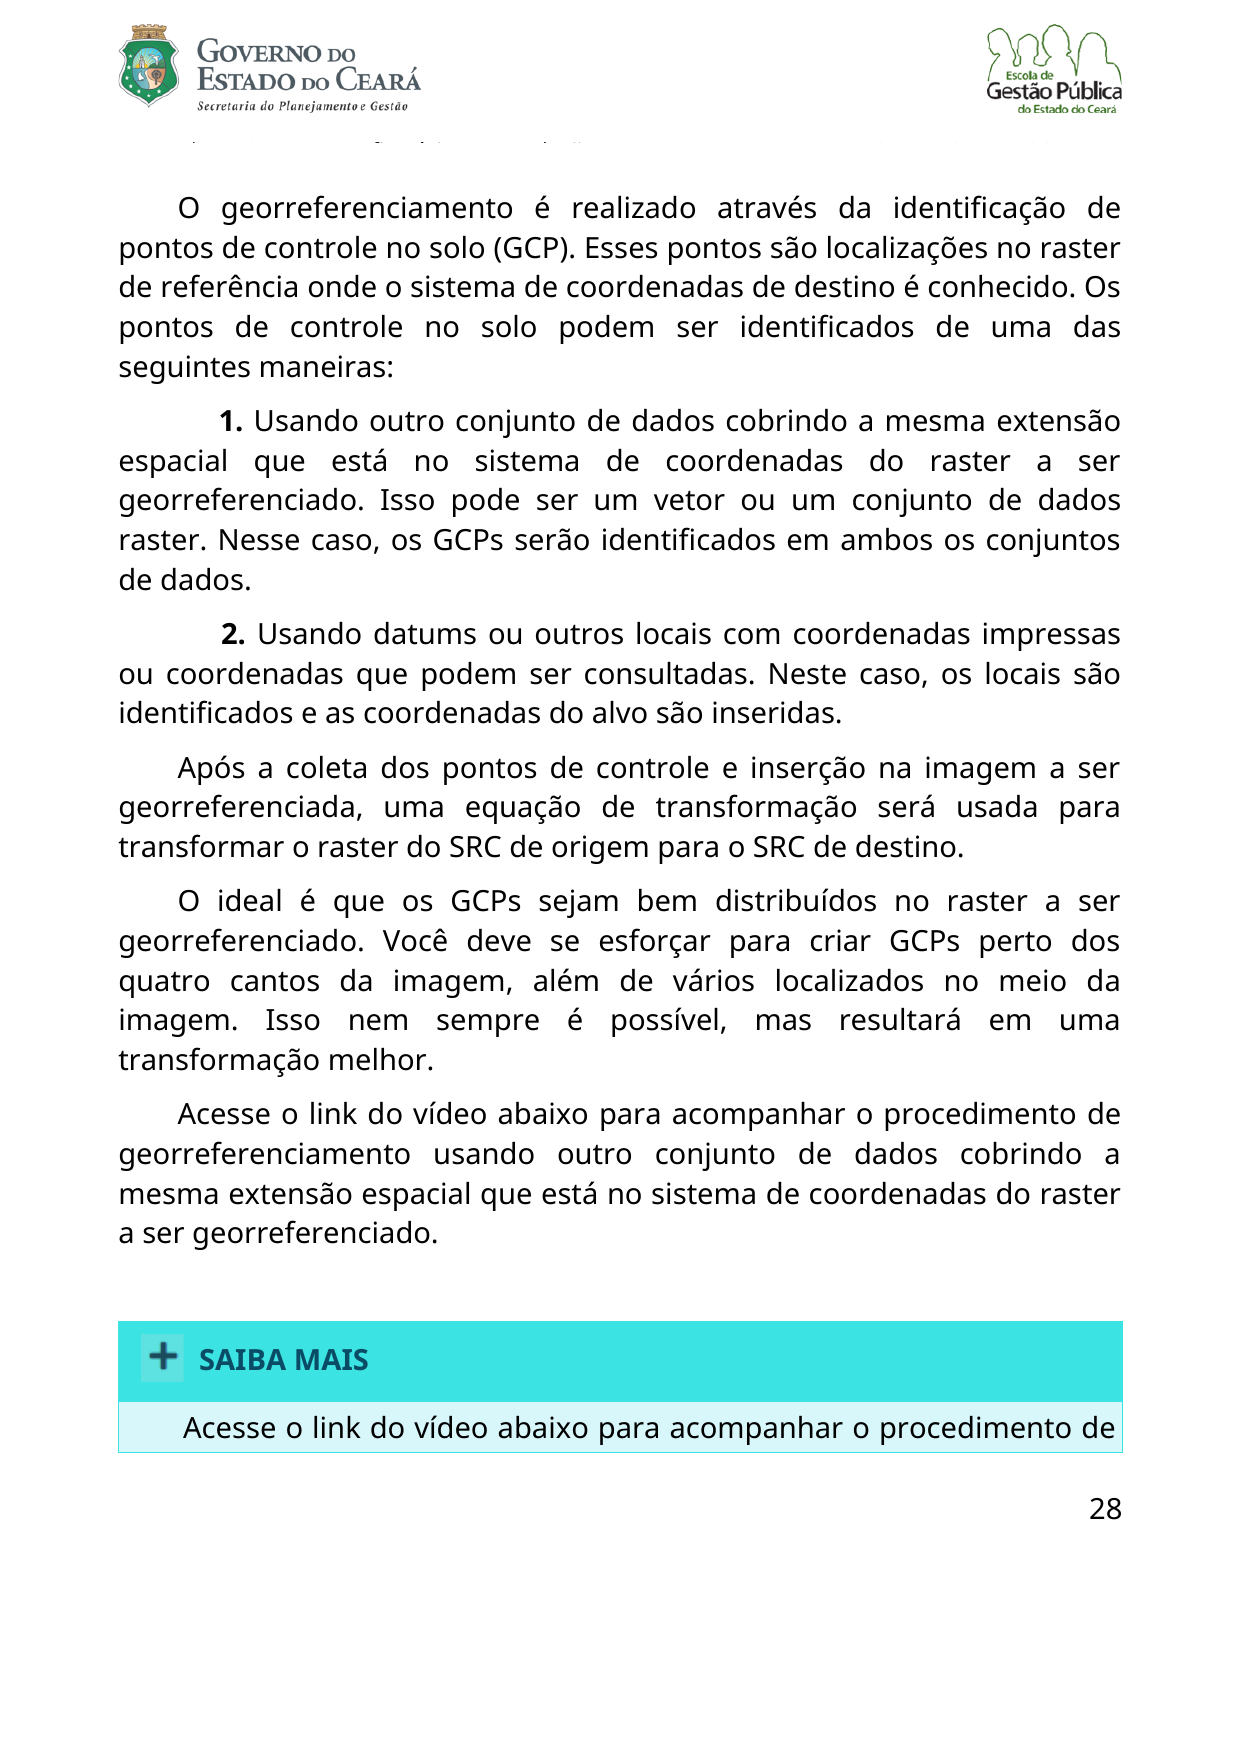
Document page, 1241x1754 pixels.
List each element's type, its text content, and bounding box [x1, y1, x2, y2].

text O ideal é que os GCPs sejam bem distribuídos no raster a ser georreferenciado. Você deve se esforçar para criar GCPs perto dos quatro cantos da imagem, além de vários localizados no meio da imagem. Isso nem sempre é possível, mas resultará em uma transformação melhor. [118, 881, 1122, 1079]
picture [118, 24, 1122, 113]
text Após a coleta dos pontos de controle e inserção na imagem a ser georreferenciada, uma equação de transformação será usada para transformar o raster do SRC de origem para o SRC de destino. [118, 747, 1122, 866]
text O georreferenciamento é realizado através da identificação de pontos de controle no solo (GCP). Esses pontos são localizações no raster de referência onde o sistema de coordenadas de destino é conhecido. Os pontos de controle no solo podem ser identificados de uma das seguintes maneiras: [118, 187, 1122, 386]
picture [141, 1334, 184, 1382]
table_cell Acesse o link do vídeo abaixo para acompanhar o procedimento de [119, 1402, 1122, 1452]
text 1. Usando outro conjunto de dados cobrindo a mesma extensão espacial que está no sistema de coordenadas do raster a ser georreferenciado. Isso pode ser um vetor ou um conjunto de dados raster. Nesse caso, os GCPs serão identificados em ambos os conjuntos de dados. [118, 400, 1122, 599]
table_header SAIBA MAIS [119, 1322, 1122, 1401]
text 2. Usando datums ou outros locais com coordenadas impressas ou coordenadas que podem ser consultadas. Neste caso, os locais são identificados e as coordenadas do alvo são inseridas. [118, 613, 1122, 732]
text Acesse o link do vídeo abaixo para acompanhar o procedimento de georreferenciamento usando outro conjunto de dados cobrindo a mesma extensão espacial que está no sistema de coordenadas do raster a ser georreferenciado. [118, 1094, 1122, 1252]
